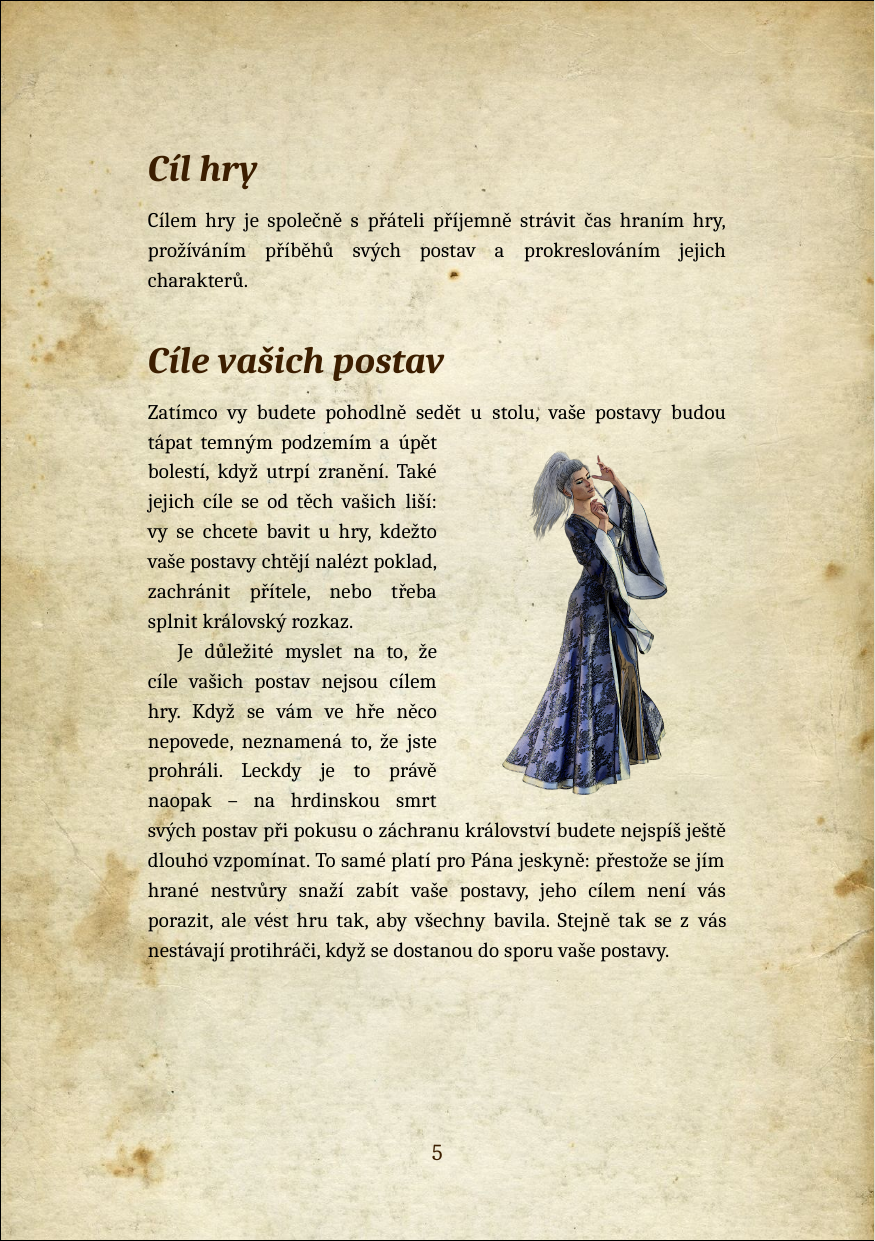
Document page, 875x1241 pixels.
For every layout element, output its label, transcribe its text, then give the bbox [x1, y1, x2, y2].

subtitle Cíl hry [148, 148, 726, 191]
subtitle Cíle vašich postav [148, 339, 726, 383]
text Zatímco vy budete pohodlně sedět u⁠ stolu, vaše postavy budou tápat temným podzemím a⁠ úpět bolestí, když utrpí zranění. Také jejich cíle se od těch vašich liší: vy se chcete bavit u⁠ hry, kdežto vaše postavy chtějí nalézt poklad, zachránit přítele, nebo třeba splnit královský rozkaz. Je důležité myslet na to, že cíle vašich postav nejsou cílem hry. Když se vám ve hře něco nepovede, neznamená to, že jste prohráli. Leckdy je to právě naopak – na hrdinskou smrt svých postav při pokusu o⁠ záchranu království budete nejspíš ještě dlouho vzpomínat. To samé platí pro Pána jeskyně: přestože se jím hrané nestvůry snaží zabít vaše postavy, jeho cílem není vás porazit, ale vést hru tak, aby všechny bavila. Stejně tak se z⁠ vás nestávají protihráči, když se dostanou do sporu vaše postavy. [148, 400, 726, 962]
text Cílem hry je společně s⁠ přáteli příjemně strávit čas hraním hry, prožíváním příběhů svých postav a⁠ prokreslováním jejich charakterů. [148, 208, 726, 292]
picture [1, 1, 874, 1240]
